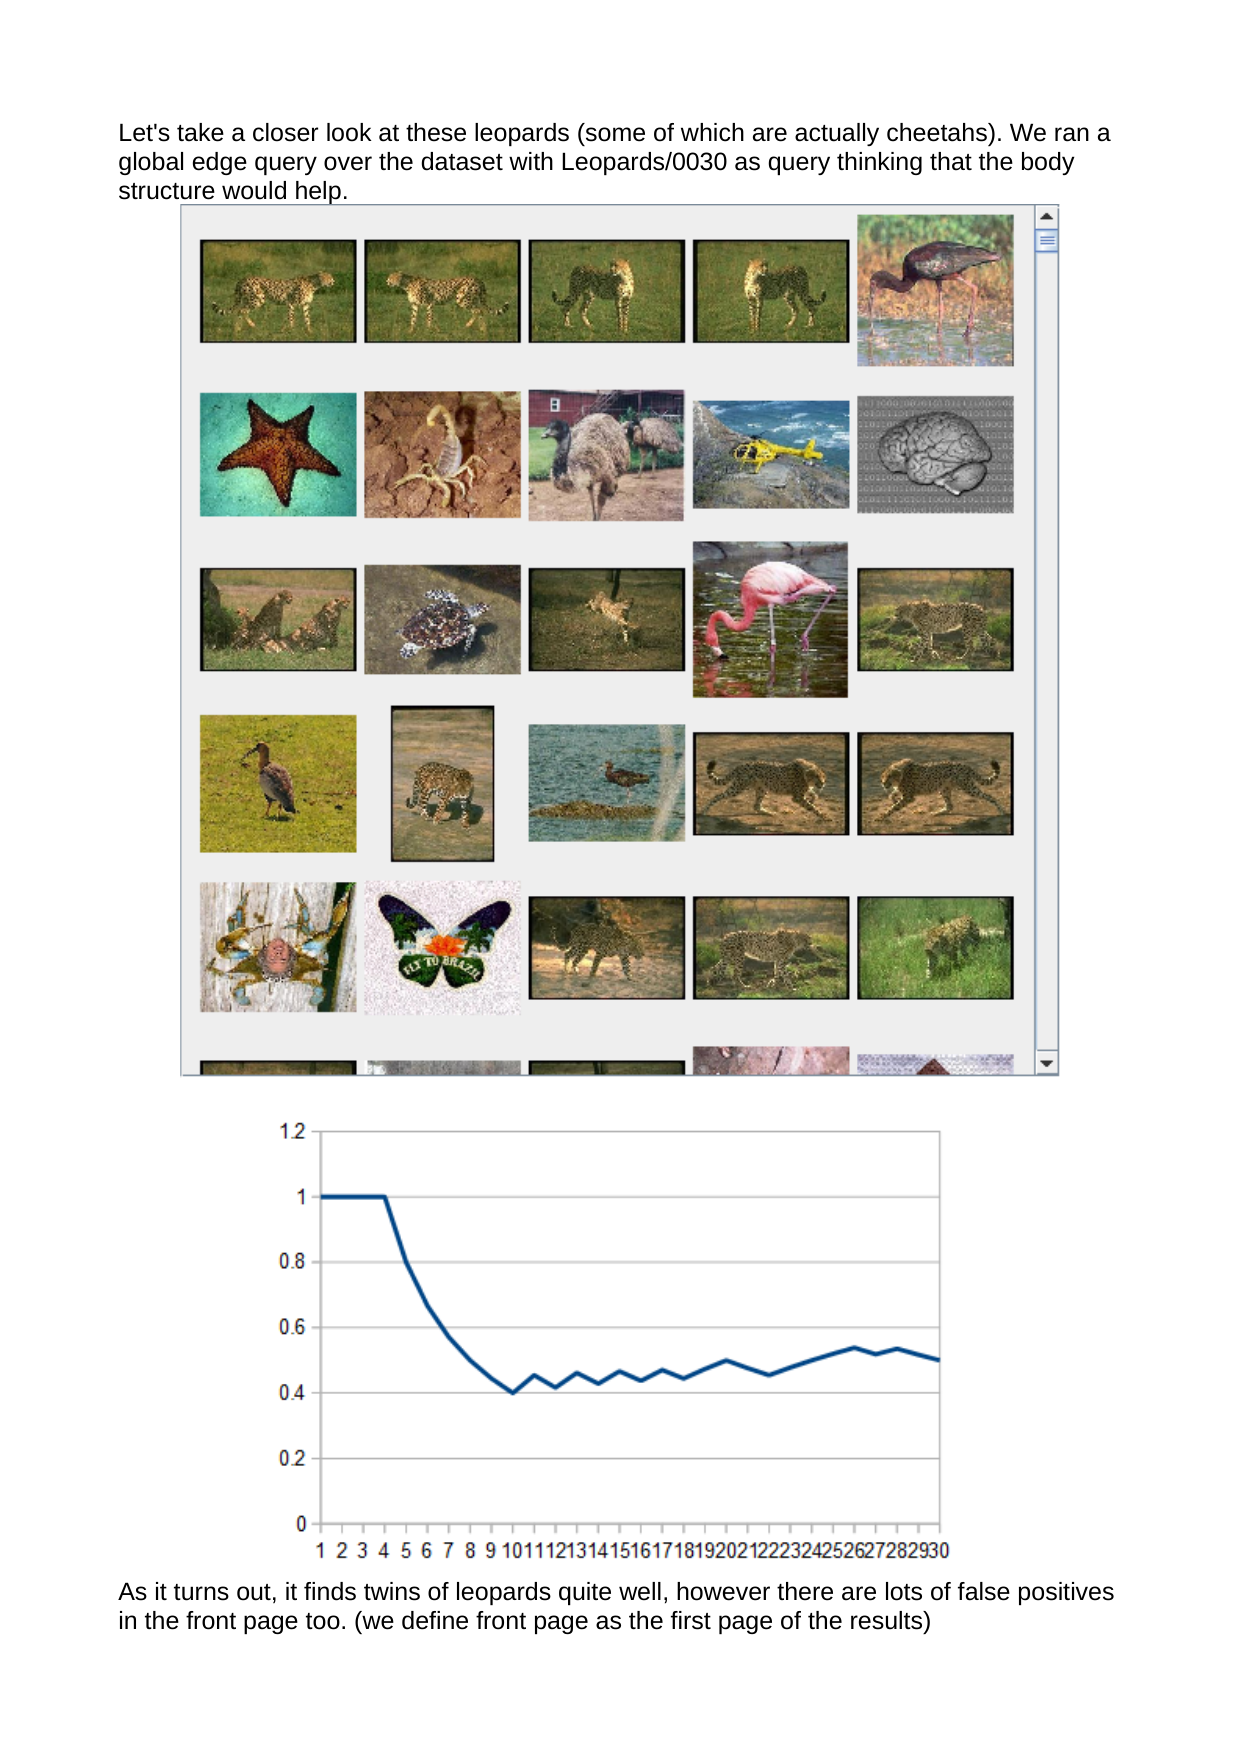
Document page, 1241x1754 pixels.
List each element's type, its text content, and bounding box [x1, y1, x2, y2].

text Let's take a closer look at these leopards (some of which are actually cheetahs). We ran a global edge query over the dataset with Leopards/0030 as query thinking that the body structure would help. [118, 118, 1122, 204]
picture [180, 204, 1060, 1078]
picture [268, 1106, 972, 1577]
text As it turns out, it finds twins of leopards quite well, however there are lots of false positives in the front page too. (we define front page as the first page of the results) [118, 1107, 1122, 1634]
